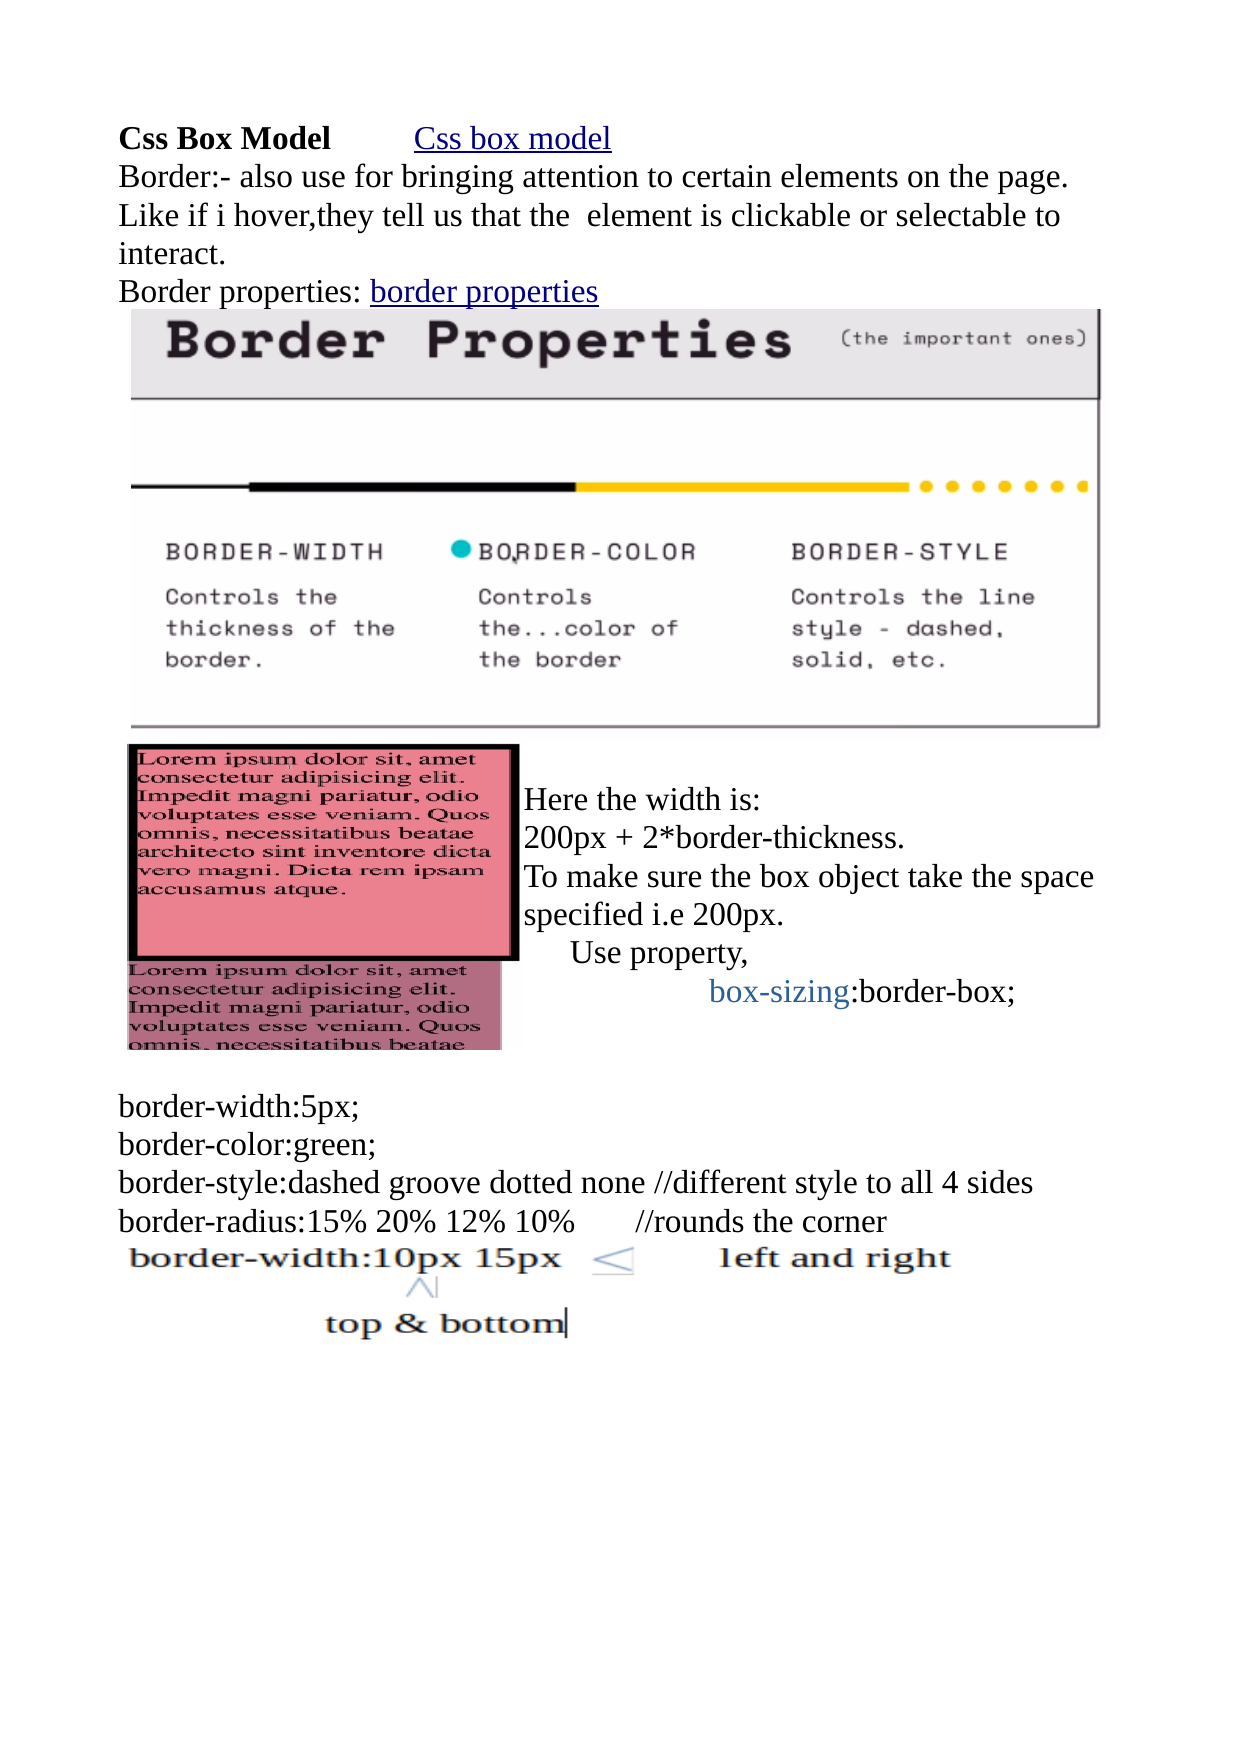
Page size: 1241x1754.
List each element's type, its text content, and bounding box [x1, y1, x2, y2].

text border-radius:15% 20% 12% 10% //rounds the corner [118, 1201, 1122, 1239]
picture [123, 309, 1110, 1050]
text Border properties: border properties [118, 271, 1122, 310]
text Border:- also use for bringing attention to certain elements on the page. [118, 156, 1122, 195]
text box-sizing:border-box; [524, 971, 1122, 1009]
text Css Box Model Css box model [118, 118, 1122, 156]
text Here the width is: [524, 310, 1122, 818]
text border-style:dashed groove dotted none //different style to all 4 sides [118, 1163, 1122, 1201]
text Like if i hover,they tell us that the element is clickable or selectable to interact. [118, 195, 1122, 271]
picture [119, 1239, 1035, 1349]
text 200px + 2*border-thickness. [524, 818, 1122, 856]
text Use property, [524, 933, 1122, 971]
text border-width:5px; [118, 1086, 1122, 1124]
text border-color:green; [118, 1124, 1122, 1163]
text [118, 310, 131, 818]
text To make sure the box object take the space specified i.e 200px. [524, 856, 1122, 933]
